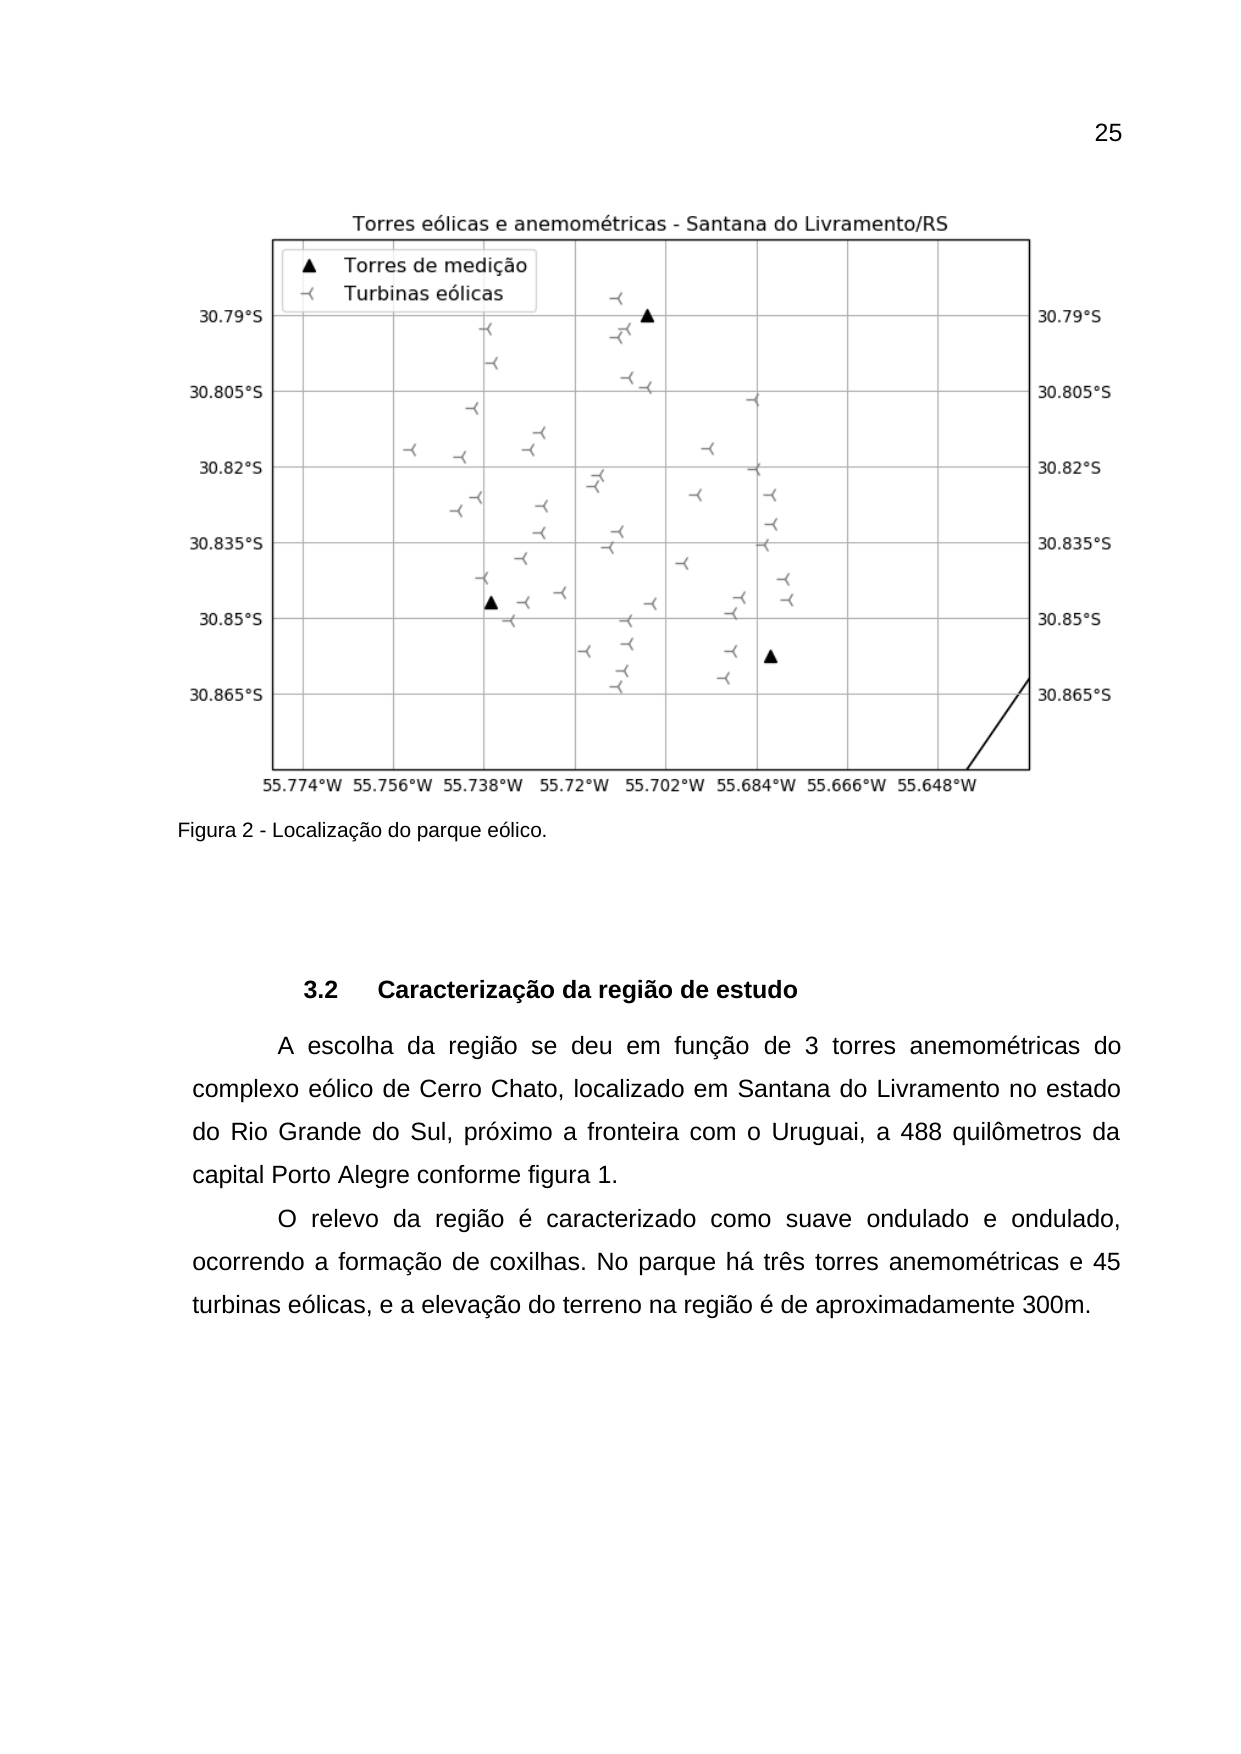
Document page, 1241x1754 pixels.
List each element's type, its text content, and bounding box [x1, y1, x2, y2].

text O relevo da região é caracterizado como suave ondulado e ondulado, ocorrendo a formação de coxilhas. No parque há três torres anemométricas e 45 turbinas eólicas, e a elevação do terreno na região é de aproximadamente 300m. [177, 1204, 1122, 1319]
text Figura 2 - Localização do parque eólico. [177, 806, 1122, 841]
text A escolha da região se deu em função de 3 torres anemométricas do complexo eólico de Cerro Chato, localizado em Santana do Livramento no estado do Rio Grande do Sul, próximo a fronteira com o Uruguai, a 488 quilômetros da capital Porto Alegre conforme figura 1. [177, 1031, 1122, 1189]
subtitle Caracterização da região de estudo [215, 976, 1122, 1004]
picture [177, 204, 1123, 806]
